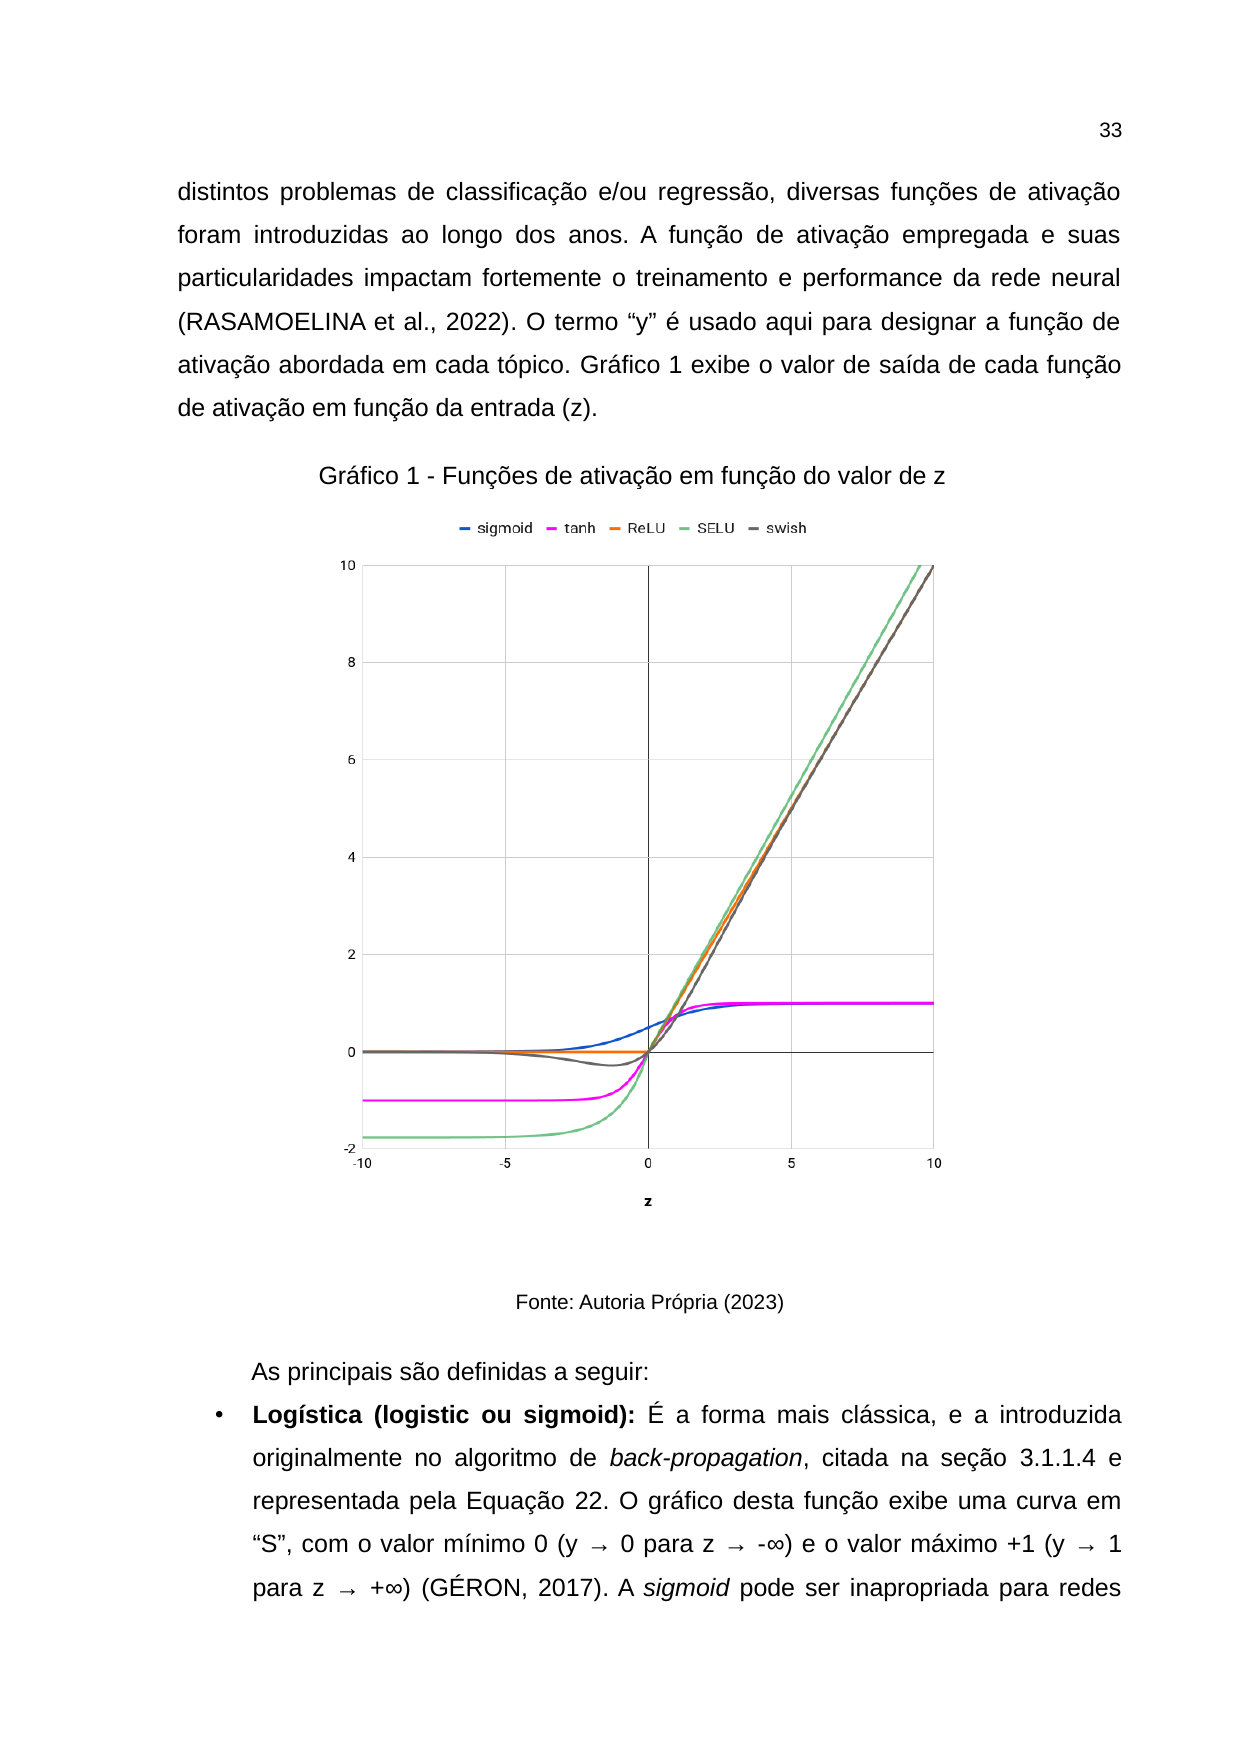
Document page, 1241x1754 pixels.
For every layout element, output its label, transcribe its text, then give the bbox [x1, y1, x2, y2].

list Logística (logistic ou sigmoid): É a forma mais clássica, e a introduzida originalmente no algoritmo de back-propagation, citada na seção 3.1.1.4 e representada pela Equação 22. O gráfico desta função exibe uma curva em “S”, com o valor mínimo 0 (y → 0 para z → -∞) e o valor máximo +1 (y → 1 para z → +∞) (GÉRON, 2017). A sigmoid pode ser inapropriada para redes [215, 1400, 1122, 1601]
text Gráfico 1 - Funções de ativação em função do valor de z [281, 461, 984, 489]
text Fonte: Autoria Própria (2023) [177, 1290, 1122, 1314]
picture [298, 489, 967, 1240]
text distintos problemas de classificação e/ou regressão, diversas funções de ativação foram introduzidas ao longo dos anos. A função de ativação empregada e suas particularidades impactam fortemente o treinamento e performance da rede neural (RASAMOELINA et al., 2022). O termo “y” é usado aqui para designar a função de ativação abordada em cada tópico. Gráfico 1 exibe o valor de saída de cada função de ativação em função da entrada (z). [177, 177, 1122, 421]
text As principais são definidas a seguir: [177, 1357, 1122, 1386]
